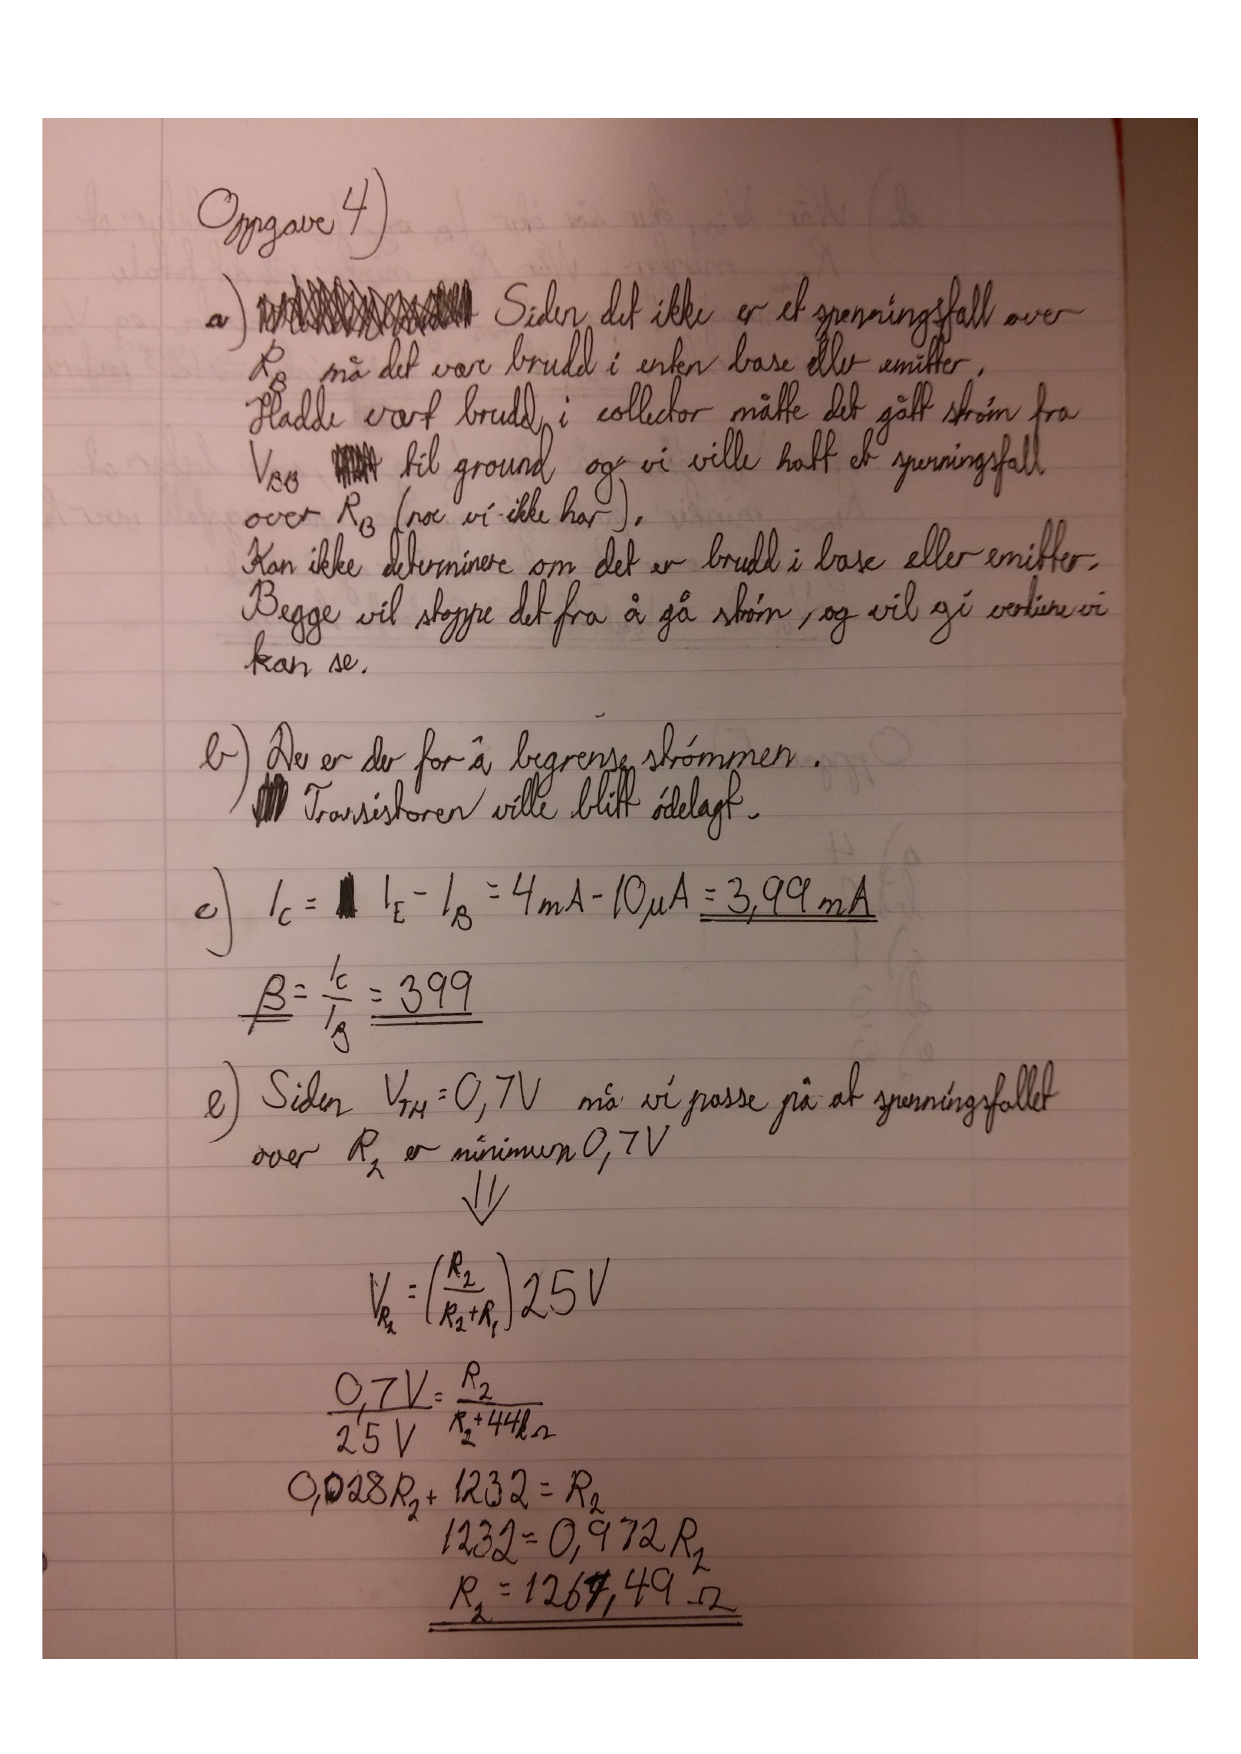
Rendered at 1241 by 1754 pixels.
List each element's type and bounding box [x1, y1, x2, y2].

picture [42, 118, 1198, 1659]
